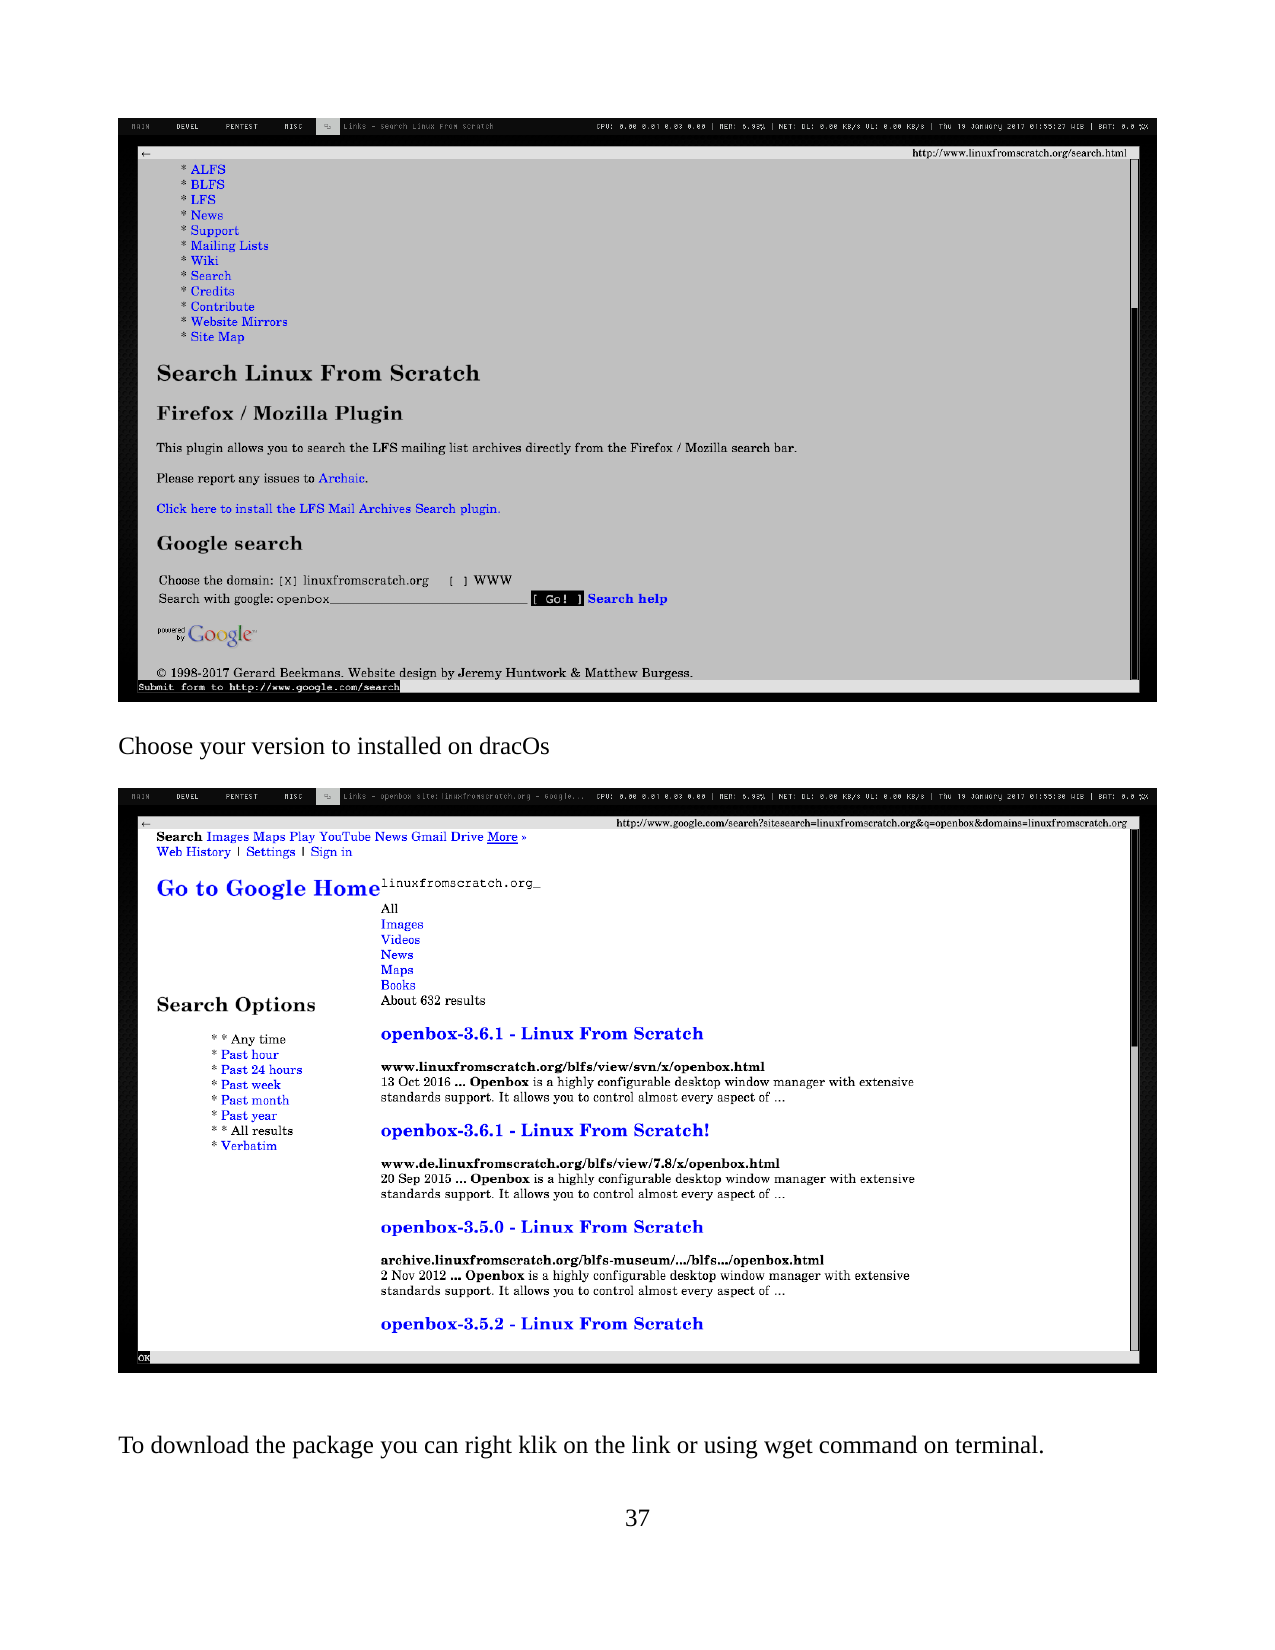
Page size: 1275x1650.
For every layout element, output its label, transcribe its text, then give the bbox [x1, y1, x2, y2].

text To download the package you can right klik on the link or using wget command on terminal. [118, 1430, 1157, 1458]
text Choose your version to installed on dracOs [118, 731, 1157, 759]
picture [118, 118, 1157, 702]
picture [118, 788, 1157, 1373]
